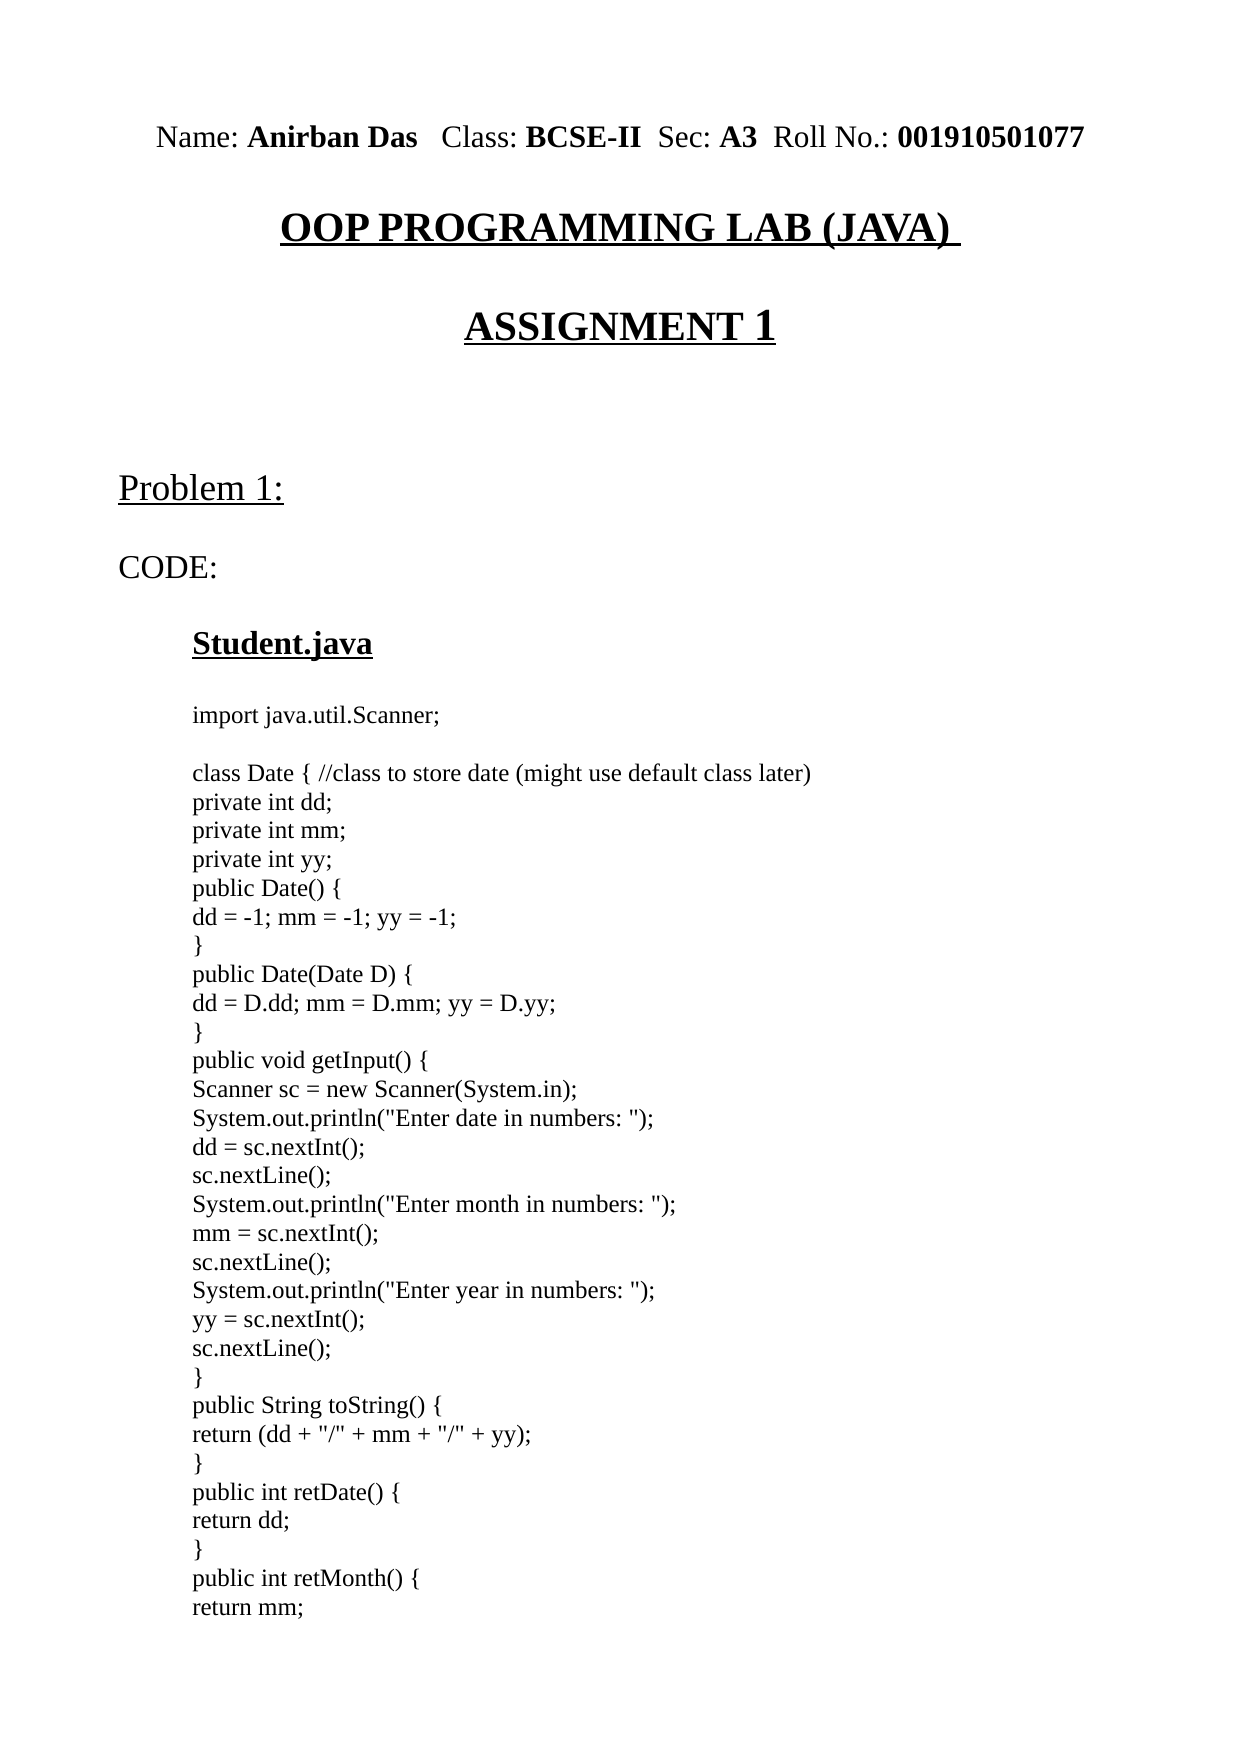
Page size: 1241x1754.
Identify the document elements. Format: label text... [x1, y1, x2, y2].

text CODE: [118, 547, 1122, 585]
text dd = sc.nextInt(); [118, 1132, 1122, 1160]
text private int mm; [118, 815, 1122, 844]
text System.out.println("Enter year in numbers: "); [118, 1275, 1122, 1304]
text public int retMonth() { [118, 1563, 1122, 1592]
text System.out.println("Enter date in numbers: "); [118, 1103, 1122, 1132]
text } [118, 1448, 1122, 1477]
text public String toString() { [118, 1390, 1122, 1419]
text return dd; [118, 1505, 1122, 1534]
text } [118, 1017, 1122, 1045]
text public void getInput() { [118, 1045, 1122, 1074]
text public int retDate() { [118, 1477, 1122, 1505]
text dd = D.dd; mm = D.mm; yy = D.yy; [118, 988, 1122, 1017]
text OOP PROGRAMMING LAB (JAVA) [118, 202, 1122, 250]
text import java.util.Scanner; [118, 700, 1122, 729]
text return mm; [118, 1592, 1122, 1620]
text Name: Anirban Das Class: BCSE-II Sec: A3 Roll No.: 001910501077 [118, 118, 1122, 154]
text sc.nextLine(); [118, 1247, 1122, 1275]
text private int dd; [118, 787, 1122, 815]
text } [118, 930, 1122, 959]
text mm = sc.nextInt(); [118, 1218, 1122, 1247]
text dd = -1; mm = -1; yy = -1; [118, 902, 1122, 930]
text } [118, 1362, 1122, 1390]
text public Date(Date D) { [118, 959, 1122, 988]
text System.out.println("Enter month in numbers: "); [118, 1189, 1122, 1218]
text return (dd + "/" + mm + "/" + yy); [118, 1419, 1122, 1448]
text public Date() { [118, 873, 1122, 902]
text class Date { //class to store date (might use default class later) [118, 758, 1122, 787]
text Student.java [118, 624, 1122, 662]
text } [118, 1534, 1122, 1563]
text Scanner sc = new Scanner(System.in); [118, 1074, 1122, 1103]
text ASSIGNMENT 1 [118, 298, 1122, 351]
text private int yy; [118, 844, 1122, 873]
text yy = sc.nextInt(); [118, 1304, 1122, 1333]
text sc.nextLine(); [118, 1333, 1122, 1362]
text Problem 1: [118, 466, 1122, 509]
text sc.nextLine(); [118, 1160, 1122, 1189]
